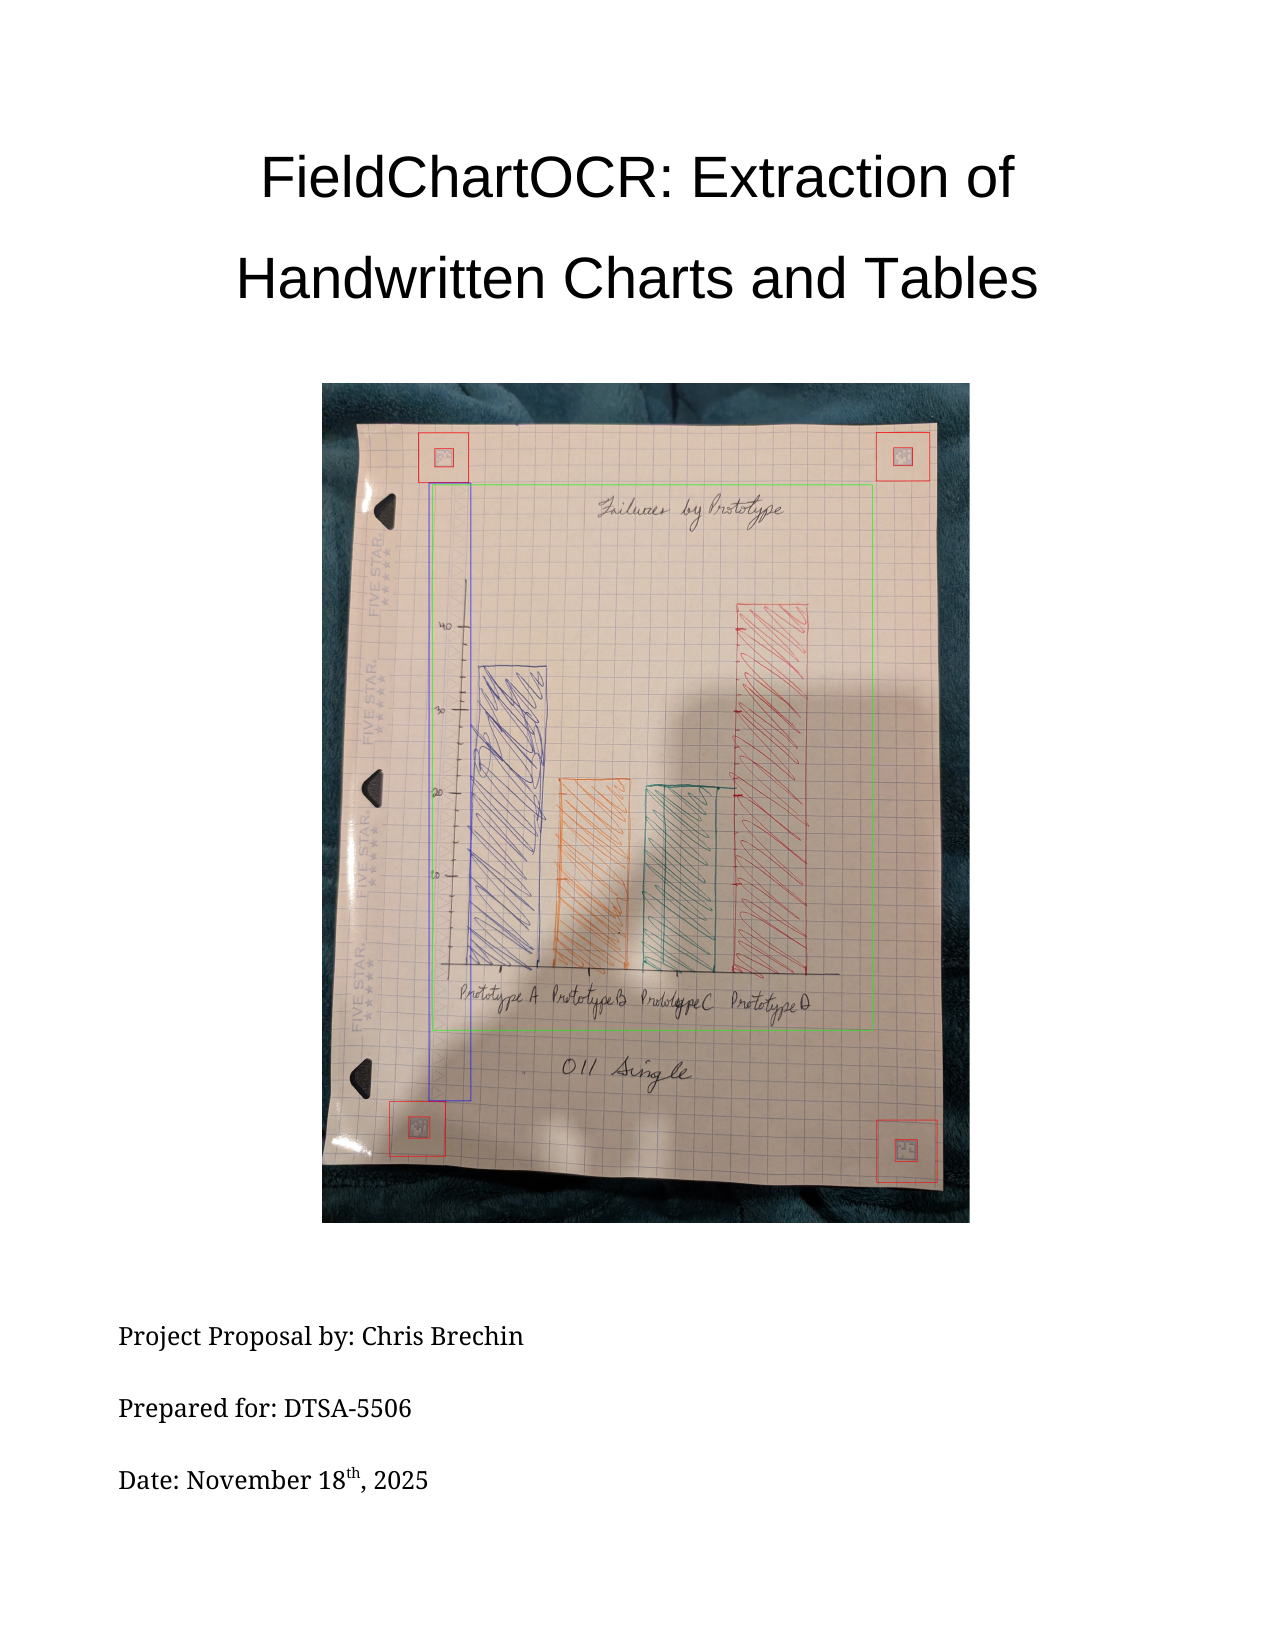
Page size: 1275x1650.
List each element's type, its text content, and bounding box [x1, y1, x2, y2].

picture [322, 383, 970, 1223]
title FieldChartOCR: Extraction of Handwritten Charts and Tables [118, 143, 1157, 311]
